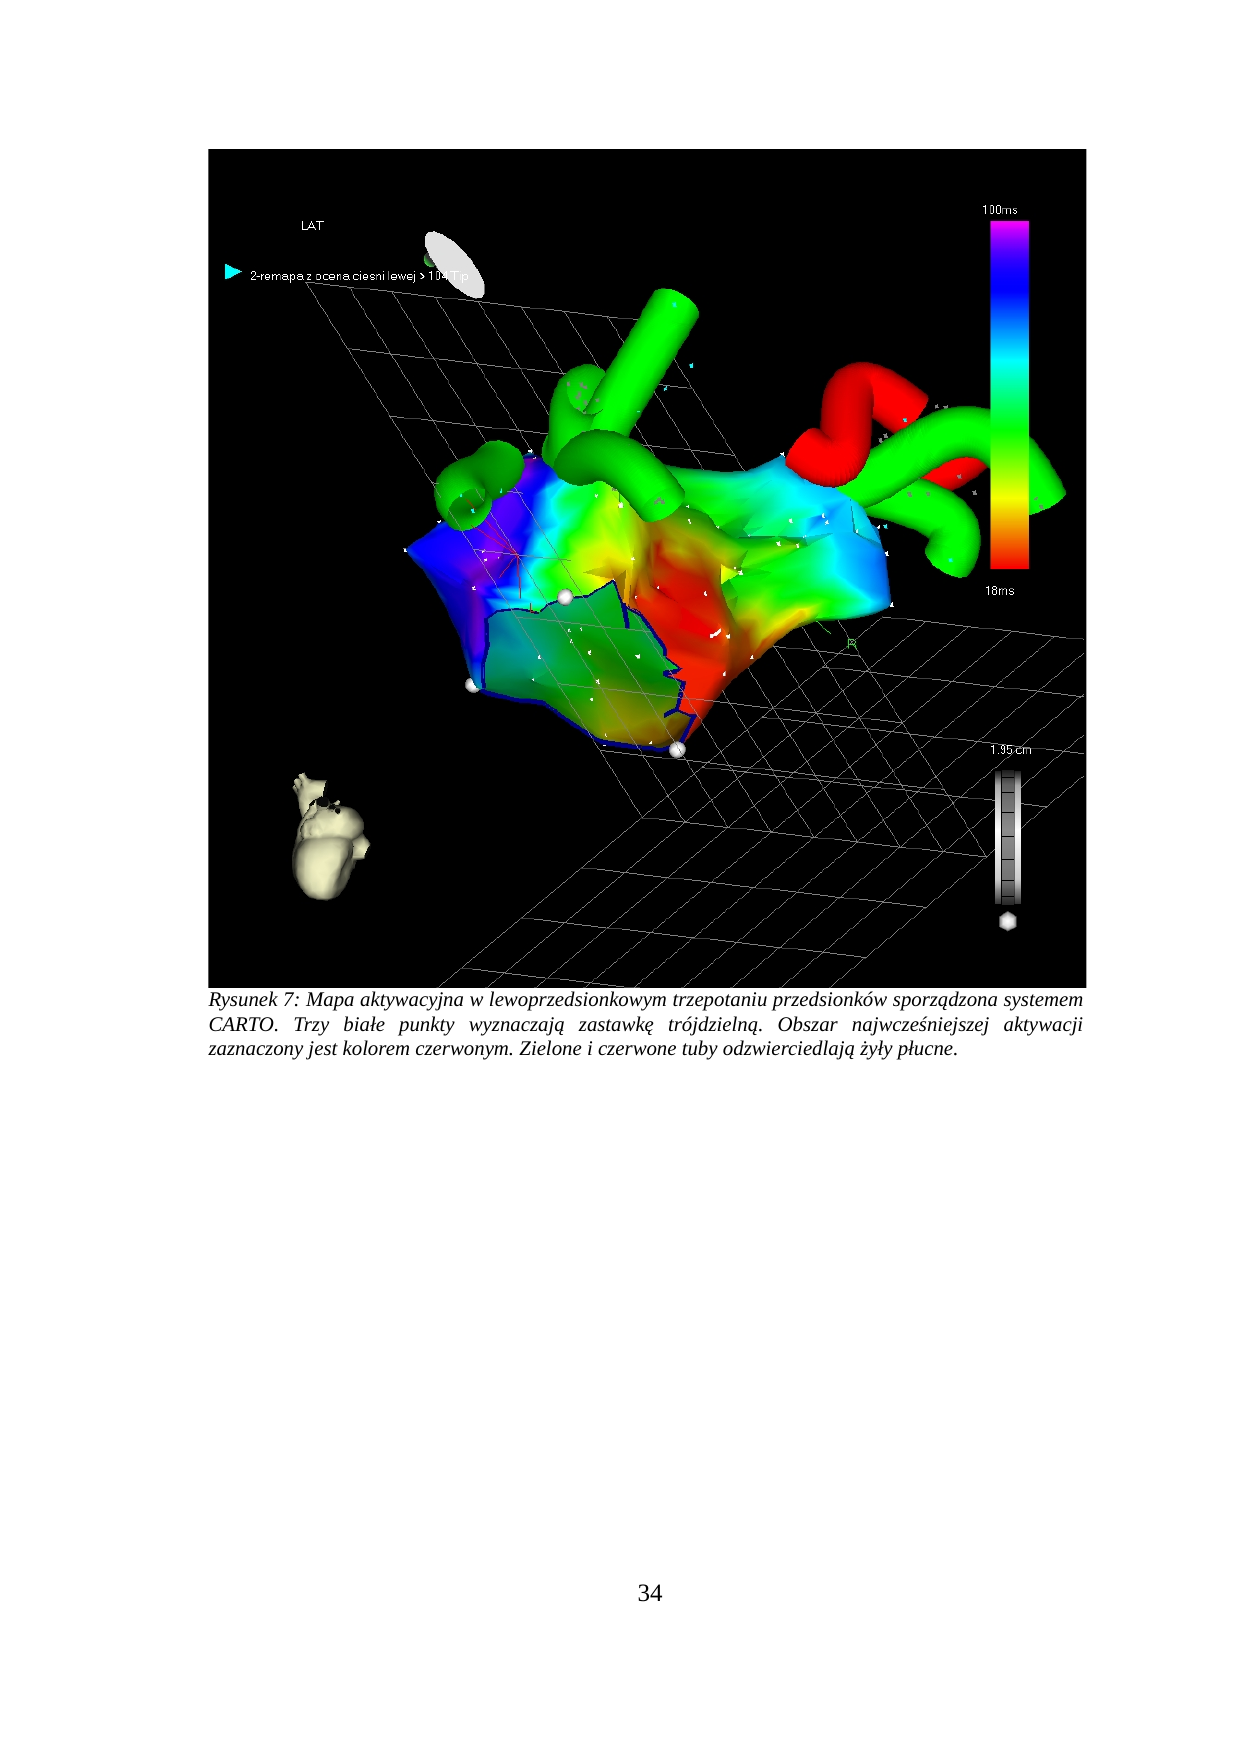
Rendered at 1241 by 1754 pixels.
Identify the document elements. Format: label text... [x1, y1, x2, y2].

list Rysunek 7: Mapa aktywacyjna w lewoprzedsionkowym trzepotaniu przedsionków sporządzona systemem CARTO. Trzy białe punkty wyznaczają zastawkę trójdzielną. Obszar najwcześniejszej aktywacji zaznaczony jest kolorem czerwonym. Zielone i czerwone tuby odzwierciedlają żyły płucne. [208, 988, 1086, 1059]
picture [208, 149, 1087, 988]
